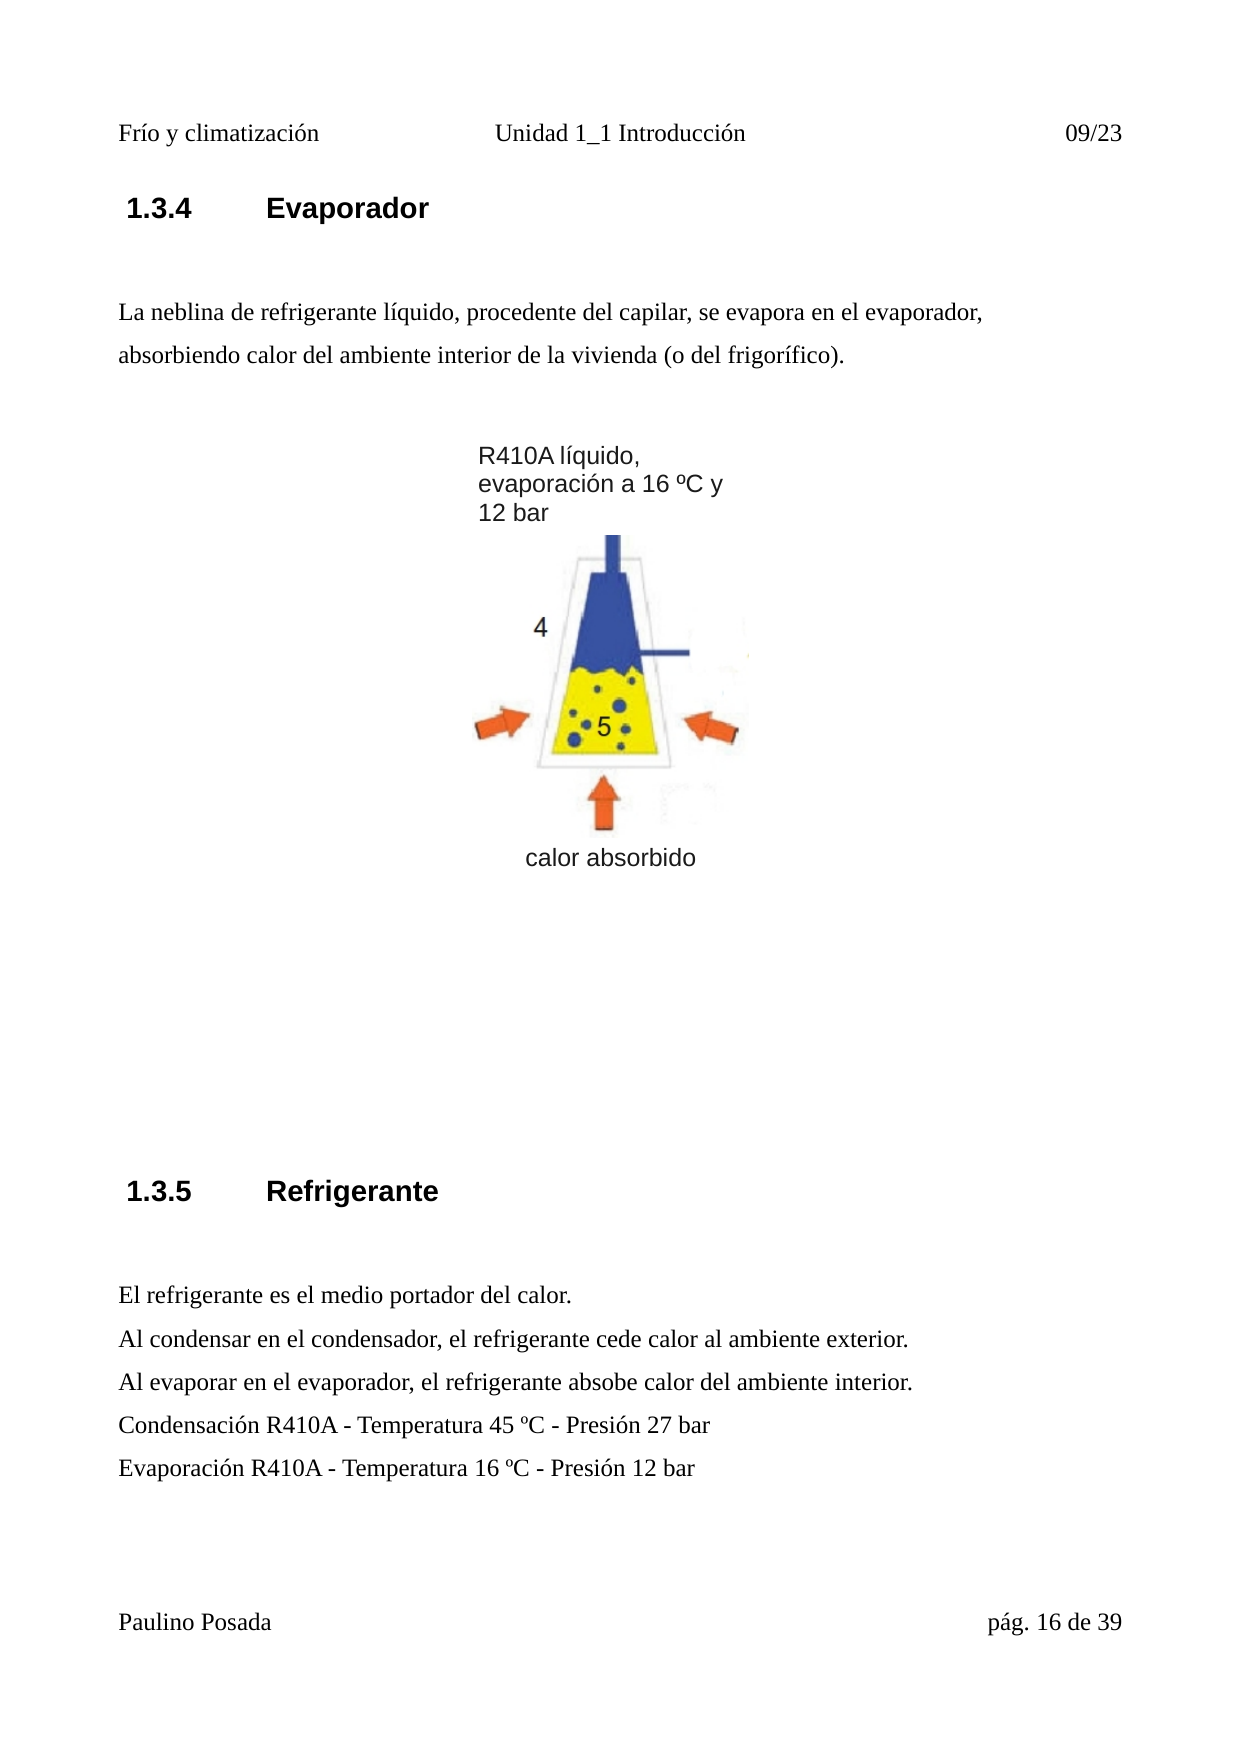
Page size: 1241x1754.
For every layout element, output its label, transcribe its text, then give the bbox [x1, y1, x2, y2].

text Al condensar en el condensador, el refrigerante cede calor al ambiente exterior. [118, 1324, 1122, 1352]
picture [472, 535, 749, 838]
subtitle Evaporador [118, 191, 1122, 225]
text Al evaporar en el evaporador, el refrigerante absobe calor del ambiente interior. [118, 1367, 1122, 1396]
text La neblina de refrigerante líquido, procedente del capilar, se evapora en el evaporador, [118, 297, 1122, 326]
text Evaporación R410A - Temperatura 16 ºC - Presión 12 bar [118, 1453, 1122, 1482]
text Condensación R410A - Temperatura 45 ºC - Presión 27 bar [118, 1410, 1122, 1439]
text absorbiendo calor del ambiente interior de la vivienda (o del frigorífico). [118, 340, 1122, 369]
text El refrigerante es el medio portador del calor. [118, 1281, 1122, 1309]
subtitle Refrigerante [118, 1174, 1122, 1208]
